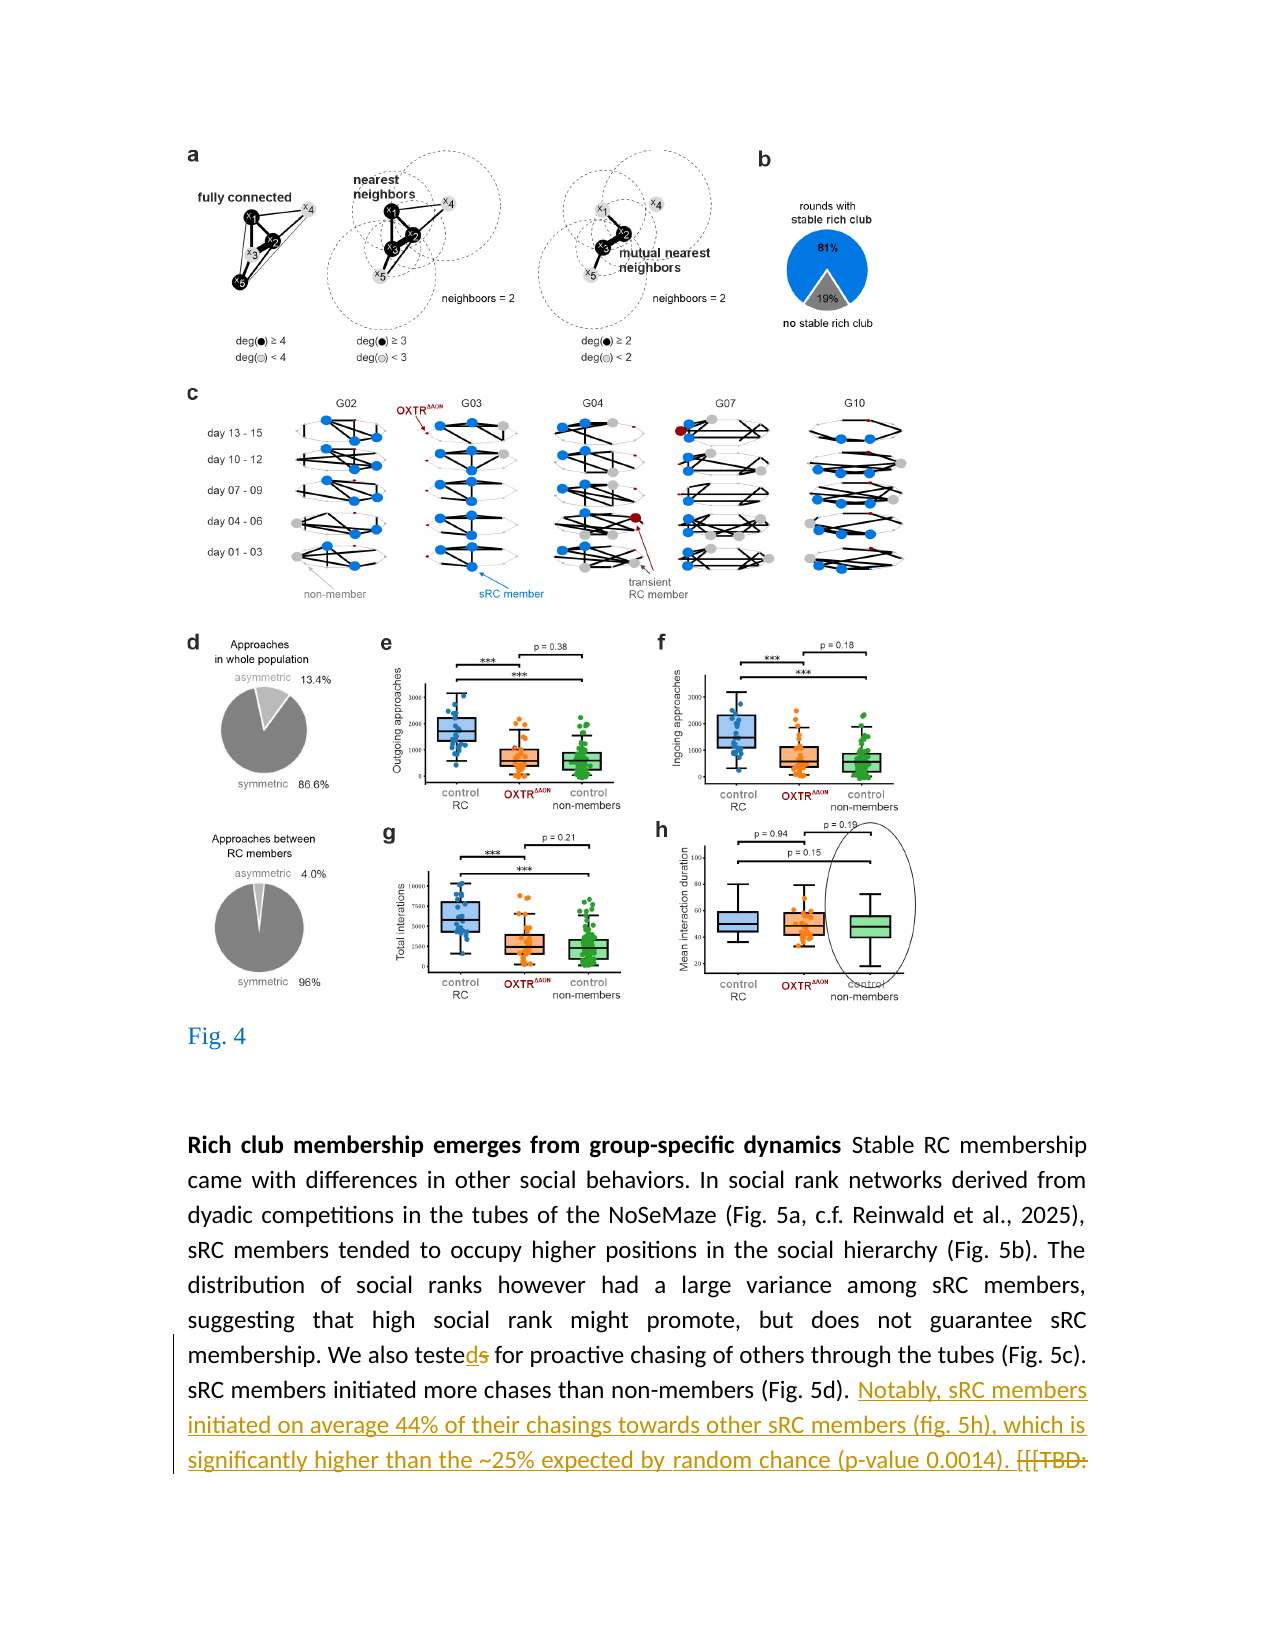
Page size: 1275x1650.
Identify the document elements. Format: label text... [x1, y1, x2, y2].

text Fig. 4 [187, 1021, 1087, 1050]
text Rich club membership emerges from group-specific dynamics Stable RC membership came with differences in other social behaviors. In social rank networks derived from dyadic competitions in the tubes of the NoSeMaze (Fig. 5a, c.f. Reinwald et al., 2025), sRC members tended to occupy higher positions in the social hierarchy (Fig. 5b). The distribution of social ranks however had a large variance among sRC members, suggesting that high social rank might promote, but does not guarantee sRC membership. We also tested for proactive chasing of others through the tubes (Fig. 5c). sRC members initiated more chases than non-members (Fig. 5d). Notably, sRC members initiated on average 44% of their chasings towards other sRC members (fig. 5h), which is significantly higher than the ~25% expected by random chance (p-value 0.0014). [187, 1129, 1087, 1435]
text Rich club membership emerges from group-specific dynamics Stable RC membership came with differences in other social behaviors. In social rank networks derived from dyadic competitions in the tubes of the NoSeMaze (Fig. 5a, c.f. Reinwald et al., 2025), sRC members tended to occupy higher positions in the social hierarchy (Fig. 5b). The distribution of social ranks however had a large variance among sRC members, suggesting that high social rank might promote, but does not guarantee sRC membership. We also tested for proactive chasing of others through the tubes (Fig. 5c). sRC members initiated more chases than non-members (Fig. 5d). Notably, sRC members initiated on average 44% of their chasings towards other sRC members (fig. 5h), which is significantly higher than the ~25% expected by random chance (p-value 0.0014). [187, 1436, 1087, 1474]
picture [187, 150, 917, 1001]
